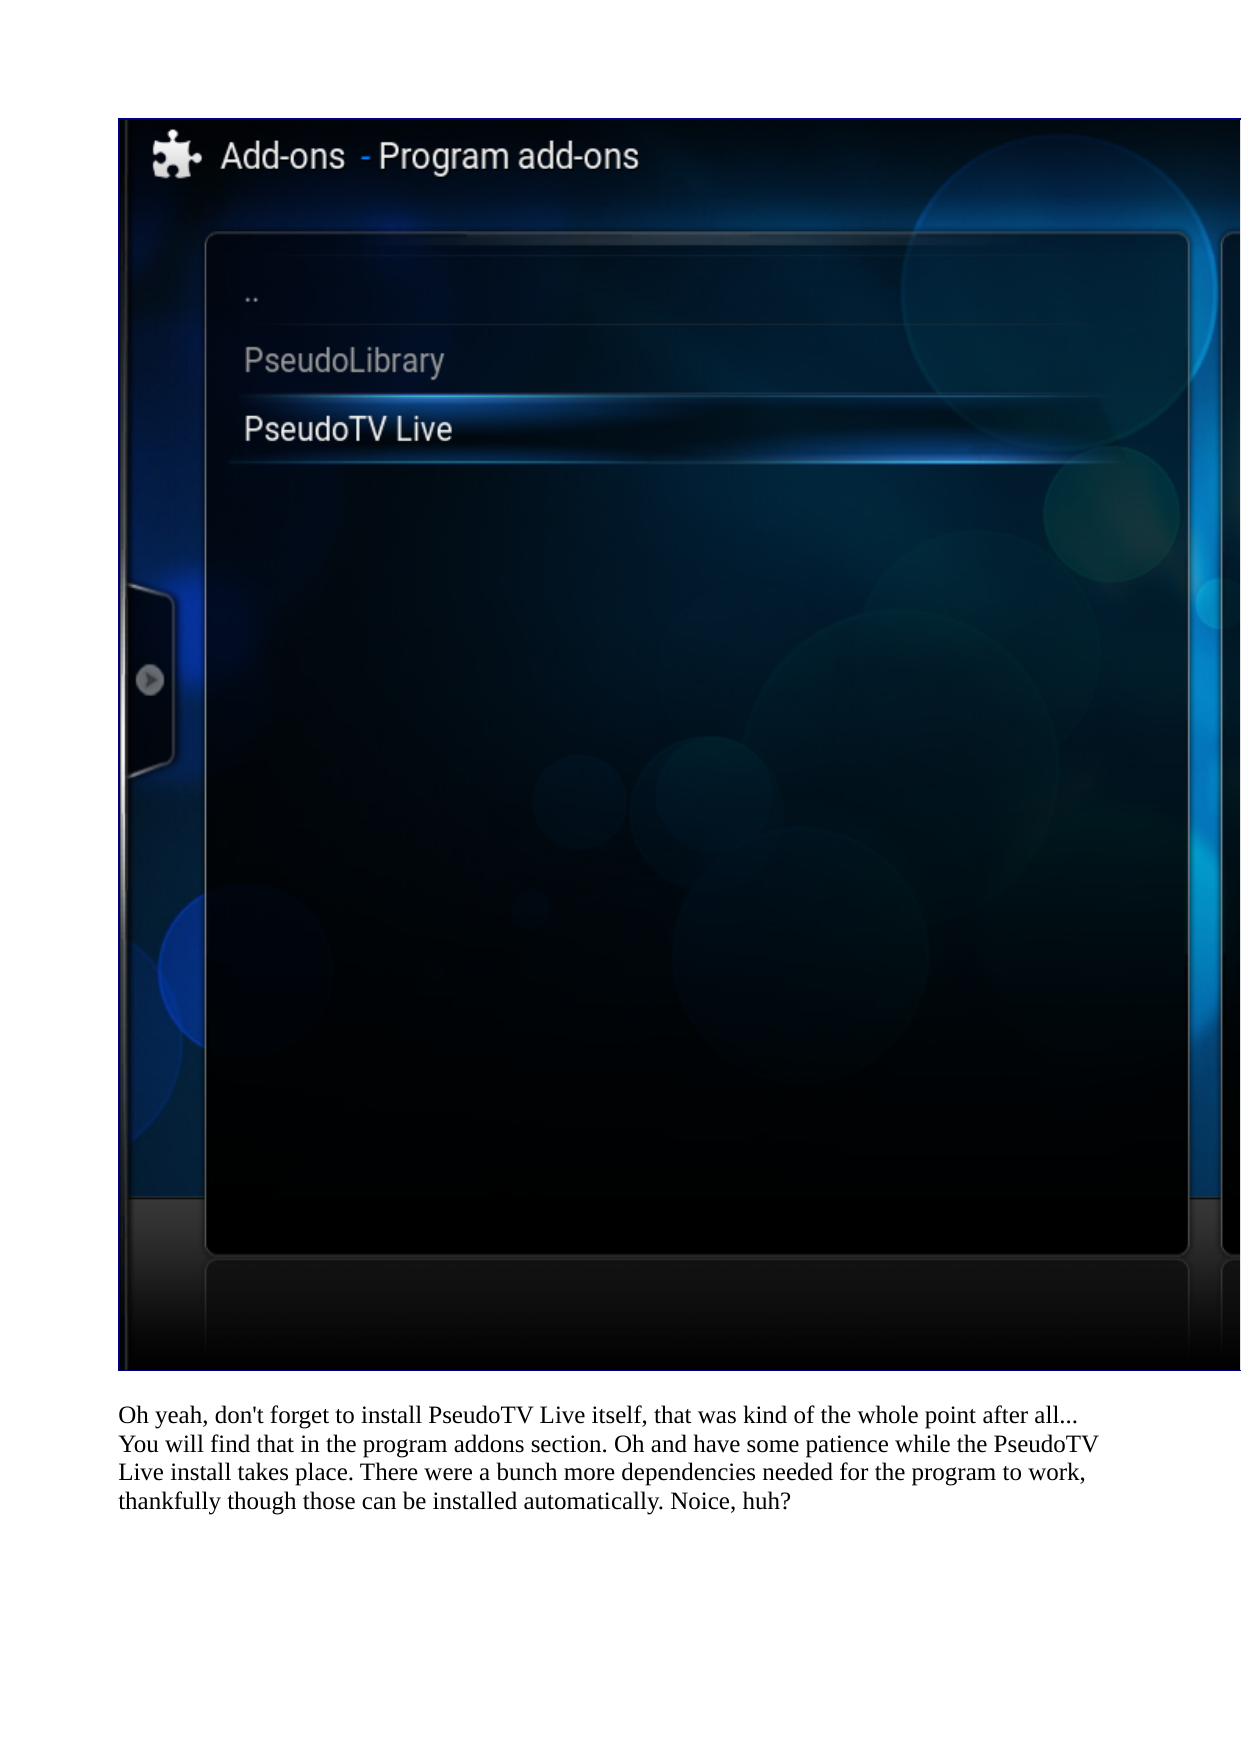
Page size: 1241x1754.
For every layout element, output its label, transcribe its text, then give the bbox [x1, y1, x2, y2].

picture [120, 120, 1241, 1370]
text Oh yeah, don't forget to install PseudoTV Live itself, that was kind of the whole point after all... You will find that in the program addons section. Oh and have some patience while the PseudoTV Live install takes place. There were a bunch more dependencies needed for the program to work, thankfully though those can be installed automatically. Noice, huh? [118, 1371, 1122, 1515]
